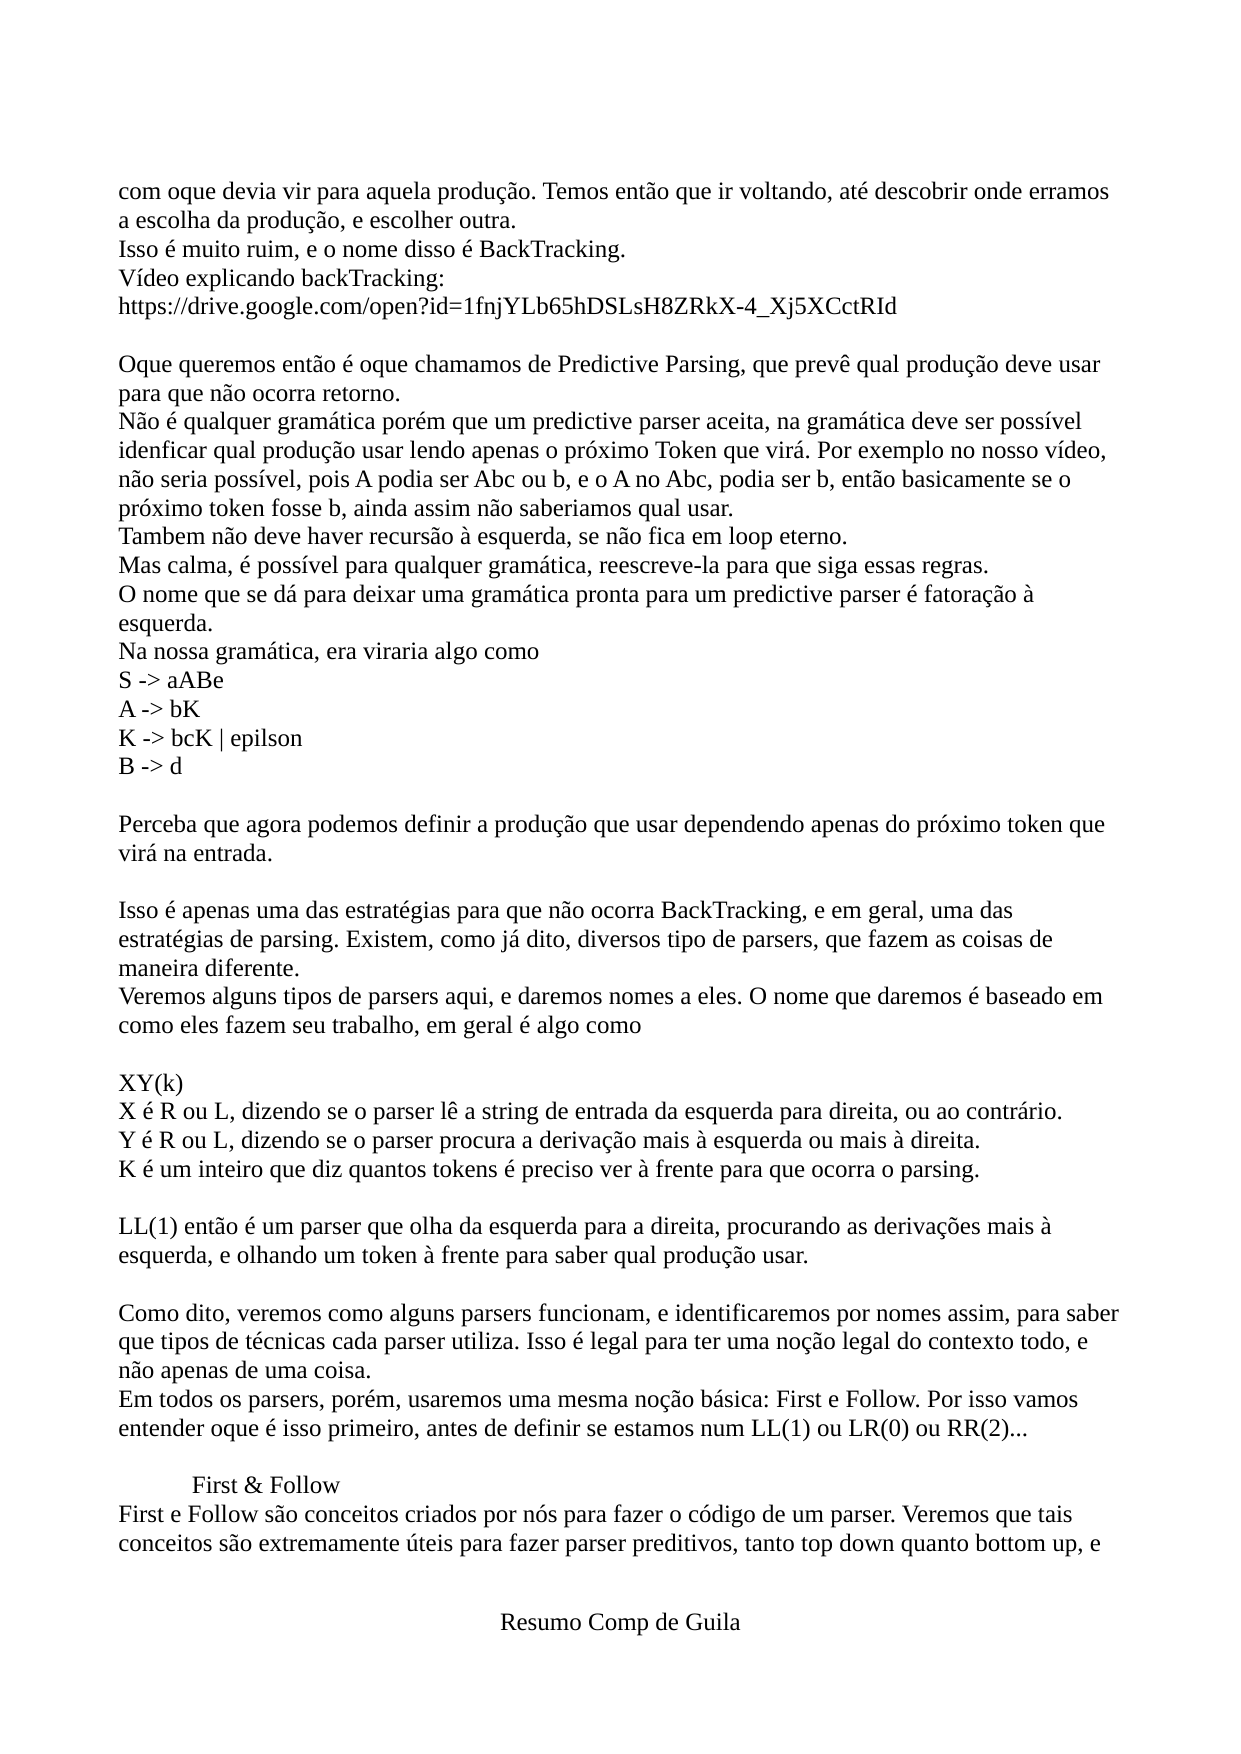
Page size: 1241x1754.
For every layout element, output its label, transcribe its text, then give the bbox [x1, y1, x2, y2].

text Isso é apenas uma das estratégias para que não ocorra BackTracking, e em geral, uma das estratégias de parsing. Existem, como já dito, diversos tipo de parsers, que fazem as coisas de maneira diferente. [118, 895, 1122, 981]
text X é R ou L, dizendo se o parser lê a string de entrada da esquerda para direita, ou ao contrário. [118, 1096, 1122, 1125]
text Vídeo explicando backTracking: [118, 263, 1122, 291]
text Na nossa gramática, era viraria algo como [118, 636, 1122, 665]
text Y é R ou L, dizendo se o parser procura a derivação mais à esquerda ou mais à direita. [118, 1125, 1122, 1154]
text Oque queremos então é oque chamamos de Predictive Parsing, que prevê qual produção deve usar para que não ocorra retorno. [118, 349, 1122, 406]
text Perceba que agora podemos definir a produção que usar dependendo apenas do próximo token que virá na entrada. [118, 809, 1122, 866]
text Veremos alguns tipos de parsers aqui, e daremos nomes a eles. O nome que daremos é baseado em como eles fazem seu trabalho, em geral é algo como [118, 981, 1122, 1039]
text K é um inteiro que diz quantos tokens é preciso ver à frente para que ocorra o parsing. [118, 1154, 1122, 1183]
text First e Follow são conceitos criados por nós para fazer o código de um parser. Veremos que tais conceitos são extremamente úteis para fazer parser preditivos, tanto top down quanto bottom up, e [118, 1499, 1122, 1556]
text Como dito, veremos como alguns parsers funcionam, e identificaremos por nomes assim, para saber que tipos de técnicas cada parser utiliza. Isso é legal para ter uma noção legal do contexto todo, e não apenas de uma coisa. [118, 1298, 1122, 1384]
text Em todos os parsers, porém, usaremos uma mesma noção básica: First e Follow. Por isso vamos entender oque é isso primeiro, antes de definir se estamos num LL(1) ou LR(0) ou RR(2)... [118, 1384, 1122, 1441]
text First & Follow [118, 1470, 1122, 1499]
text Isso é muito ruim, e o nome disso é BackTracking. [118, 234, 1122, 263]
text A -> bK [118, 694, 1122, 723]
text B -> d [118, 751, 1122, 780]
text Tambem não deve haver recursão à esquerda, se não fica em loop eterno. [118, 521, 1122, 550]
text XY(k) [118, 1068, 1122, 1096]
text K -> bcK | epilson [118, 723, 1122, 751]
text LL(1) então é um parser que olha da esquerda para a direita, procurando as derivações mais à esquerda, e olhando um token à frente para saber qual produção usar. [118, 1211, 1122, 1269]
text O nome que se dá para deixar uma gramática pronta para um predictive parser é fatoração à esquerda. [118, 579, 1122, 636]
text https://drive.google.com/open?id=1fnjYLb65hDSLsH8ZRkX-4_Xj5XCctRId [118, 291, 1122, 320]
text Mas calma, é possível para qualquer gramática, reescreve-la para que siga essas regras. [118, 550, 1122, 579]
text S -> aABe [118, 665, 1122, 694]
text com oque devia vir para aquela produção. Temos então que ir voltando, até descobrir onde erramos a escolha da produção, e escolher outra. [118, 176, 1122, 234]
text Não é qualquer gramática porém que um predictive parser aceita, na gramática deve ser possível idenficar qual produção usar lendo apenas o próximo Token que virá. Por exemplo no nosso vídeo, não seria possível, pois A podia ser Abc ou b, e o A no Abc, podia ser b, então basicamente se o próximo token fosse b, ainda assim não saberiamos qual usar. [118, 406, 1122, 521]
